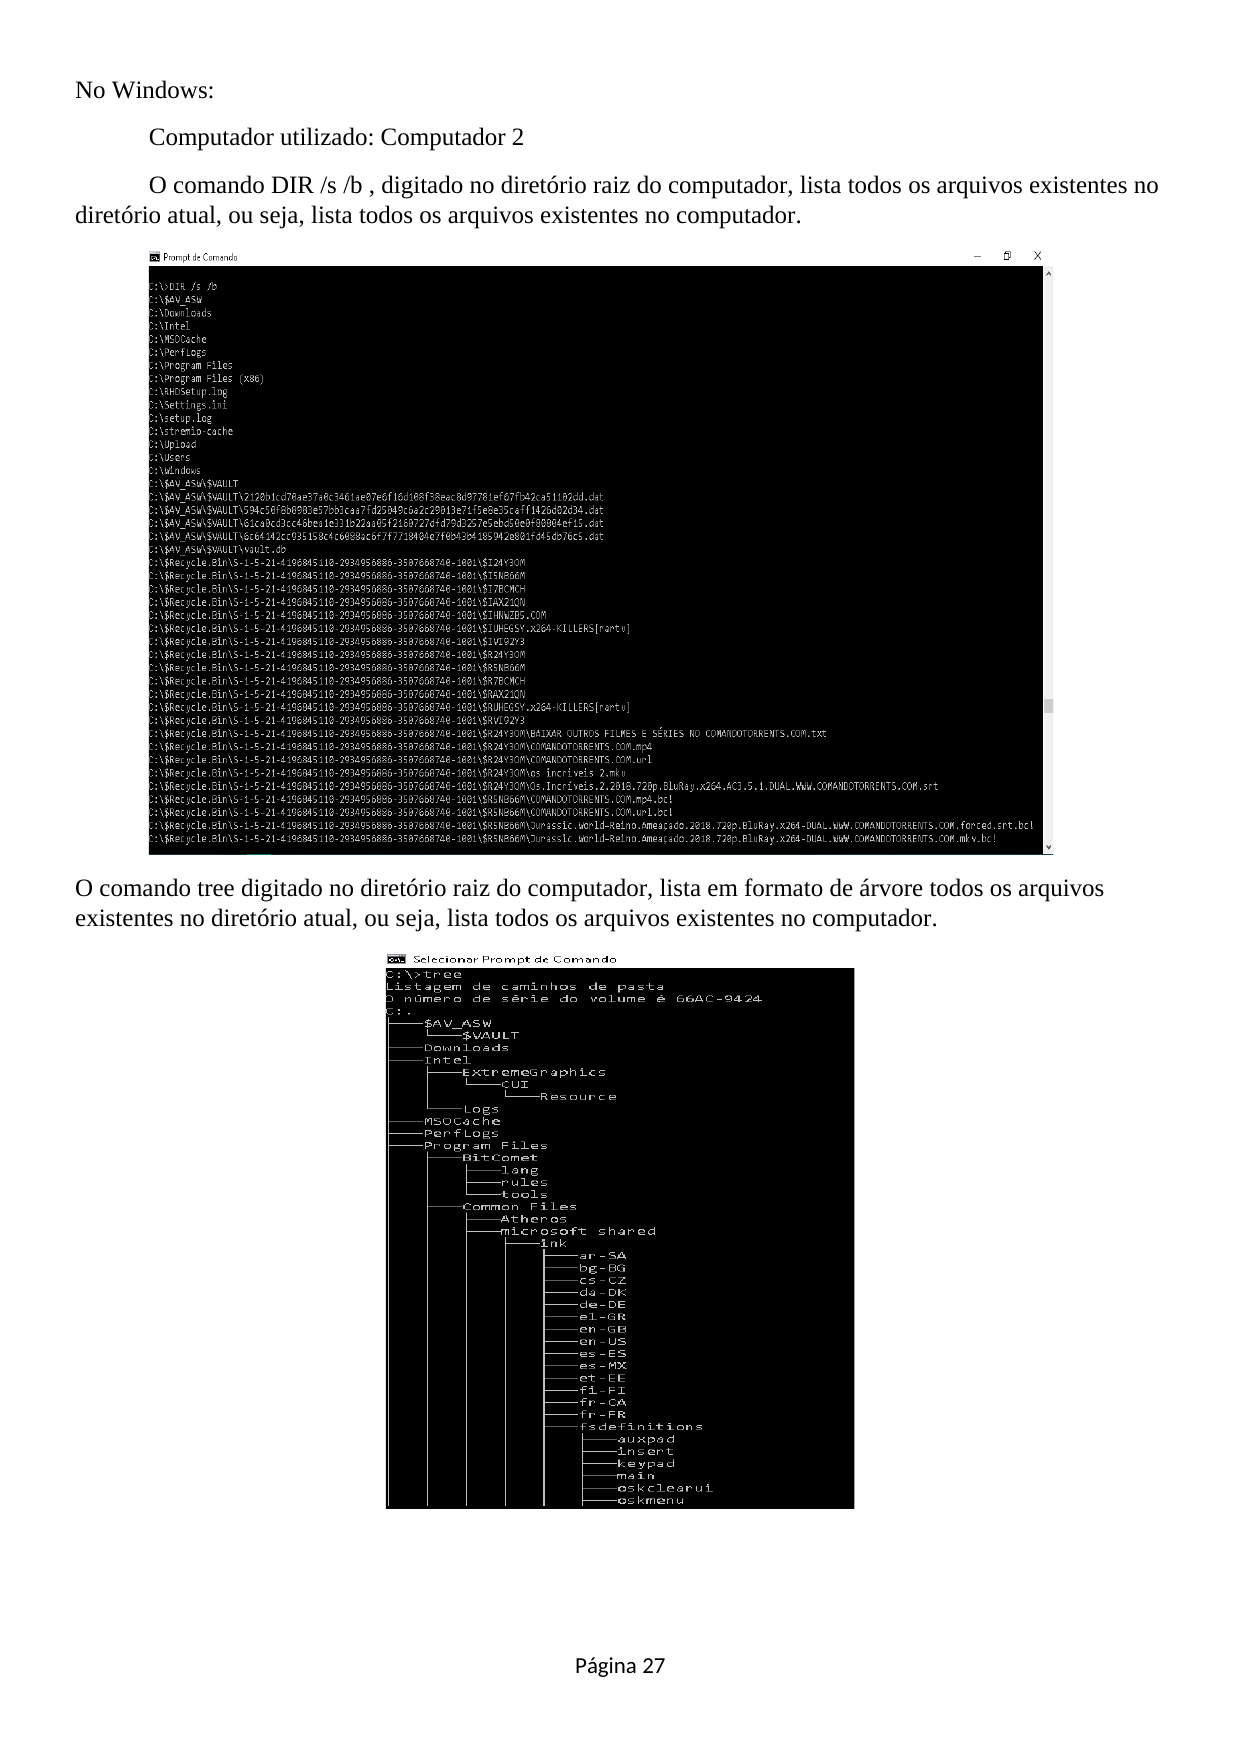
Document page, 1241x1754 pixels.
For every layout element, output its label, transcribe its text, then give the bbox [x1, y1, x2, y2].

picture [148, 247, 1054, 855]
text O comando tree digitado no diretório raiz do computador, lista em formato de árvore todos os arquivos existentes no diretório atual, ou seja, lista todos os arquivos existentes no computador. [75, 873, 1165, 932]
text Computador utilizado: Computador 2 [75, 122, 1165, 151]
text No Windows: [75, 75, 1165, 104]
text O comando DIR /s /b , digitado no diretório raiz do computador, lista todos os arquivos existentes no diretório atual, ou seja, lista todos os arquivos existentes no computador. [75, 170, 1165, 229]
